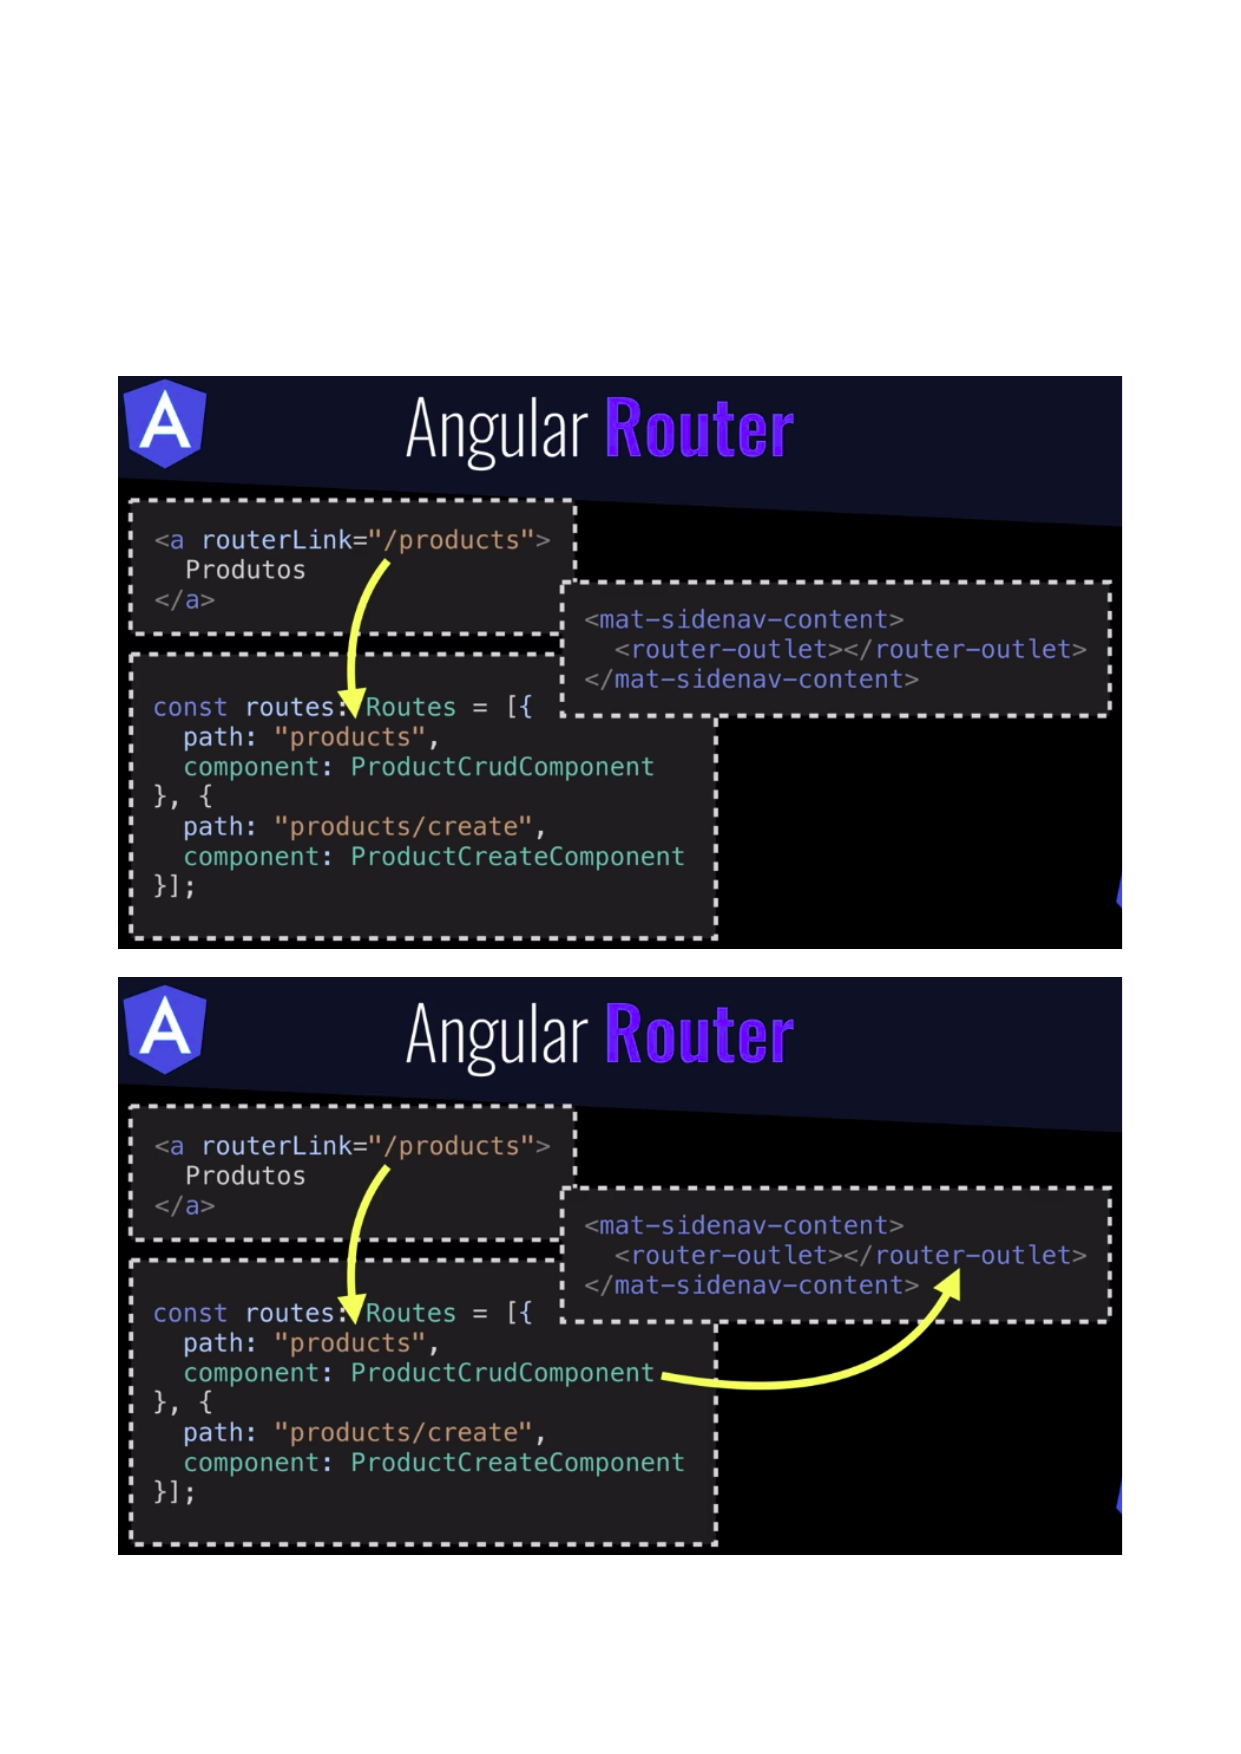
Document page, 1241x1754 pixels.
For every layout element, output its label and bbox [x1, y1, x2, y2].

picture [118, 977, 1123, 1555]
picture [118, 376, 1123, 949]
